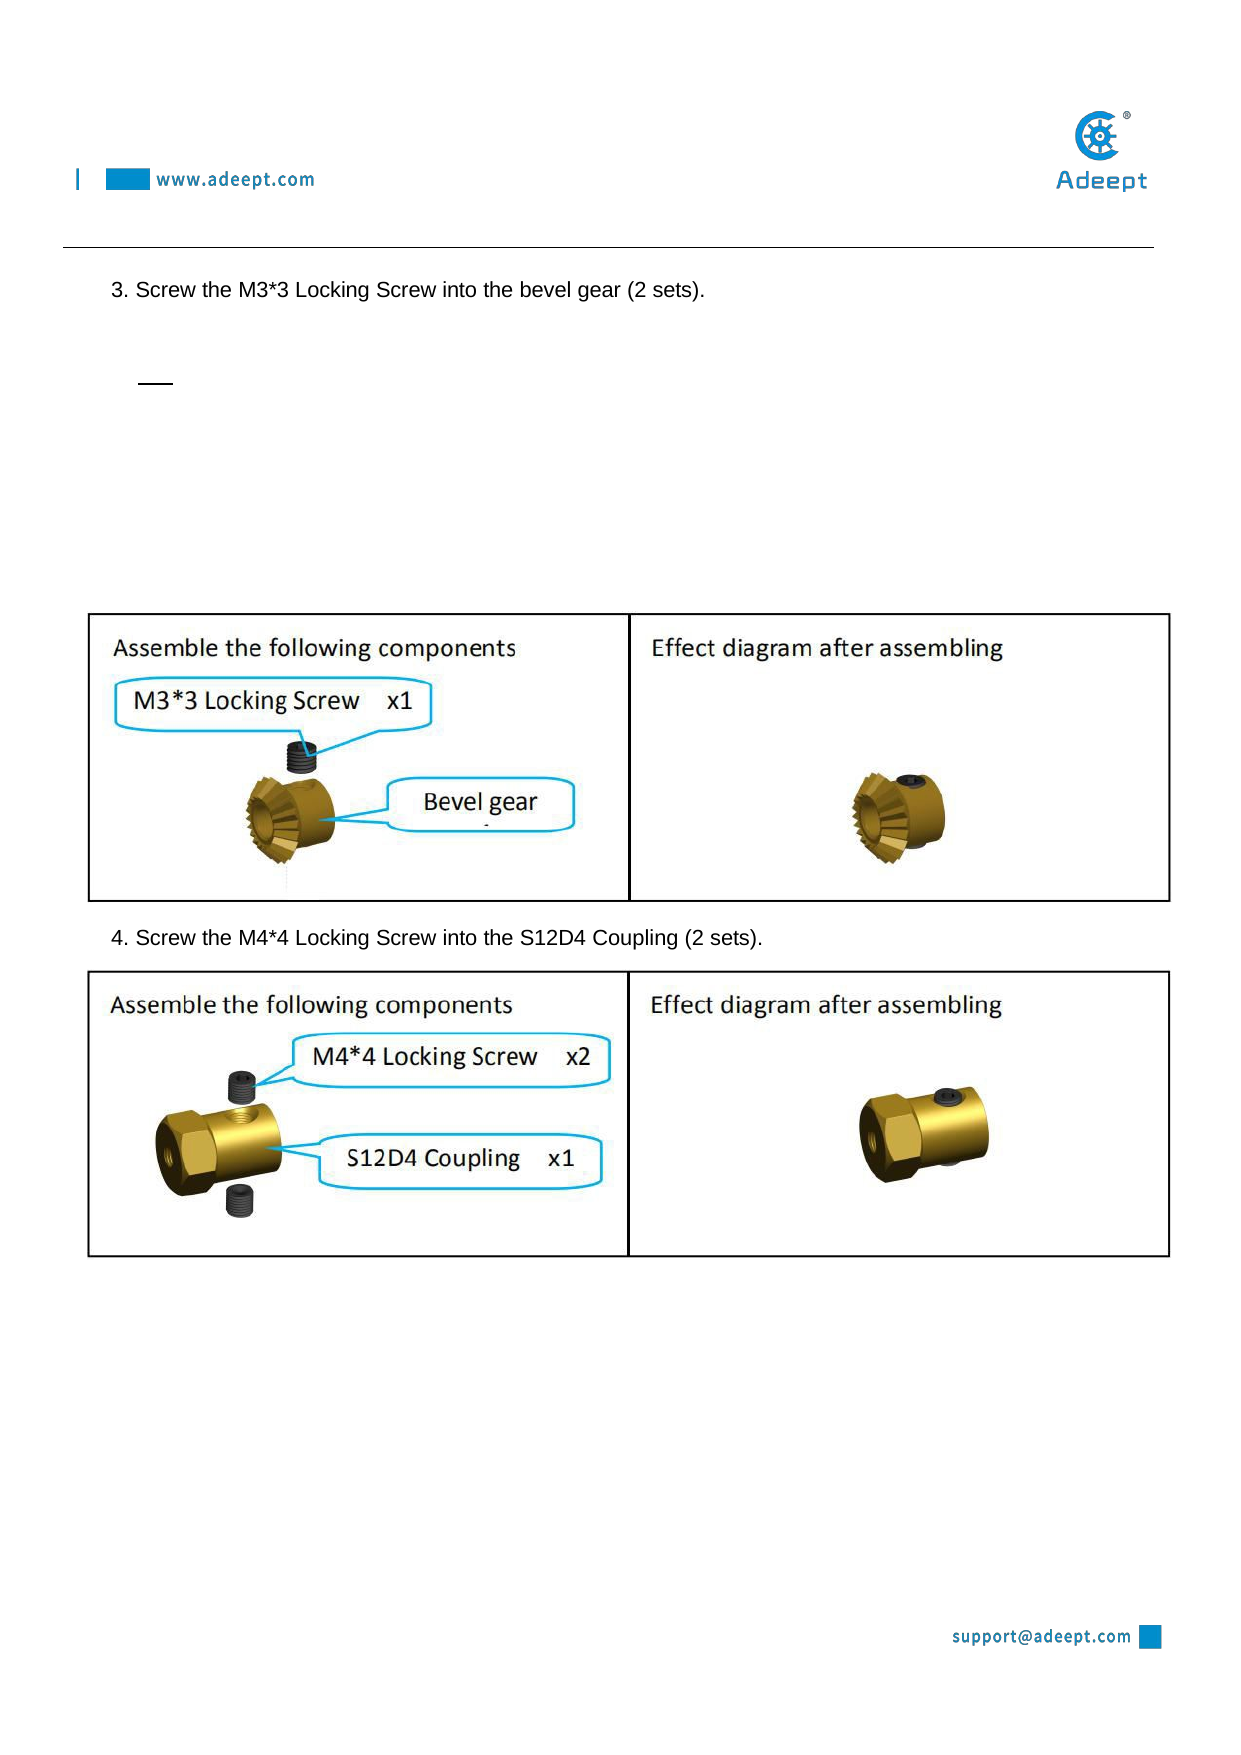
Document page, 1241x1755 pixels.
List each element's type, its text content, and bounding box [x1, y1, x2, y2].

list Screw the M3*3 Locking Screw into the bevel gear (2 sets). [111, 277, 1188, 302]
list Screw the M4*4 Locking Screw into the S12D4 Coupling (2 sets). [111, 925, 1188, 950]
